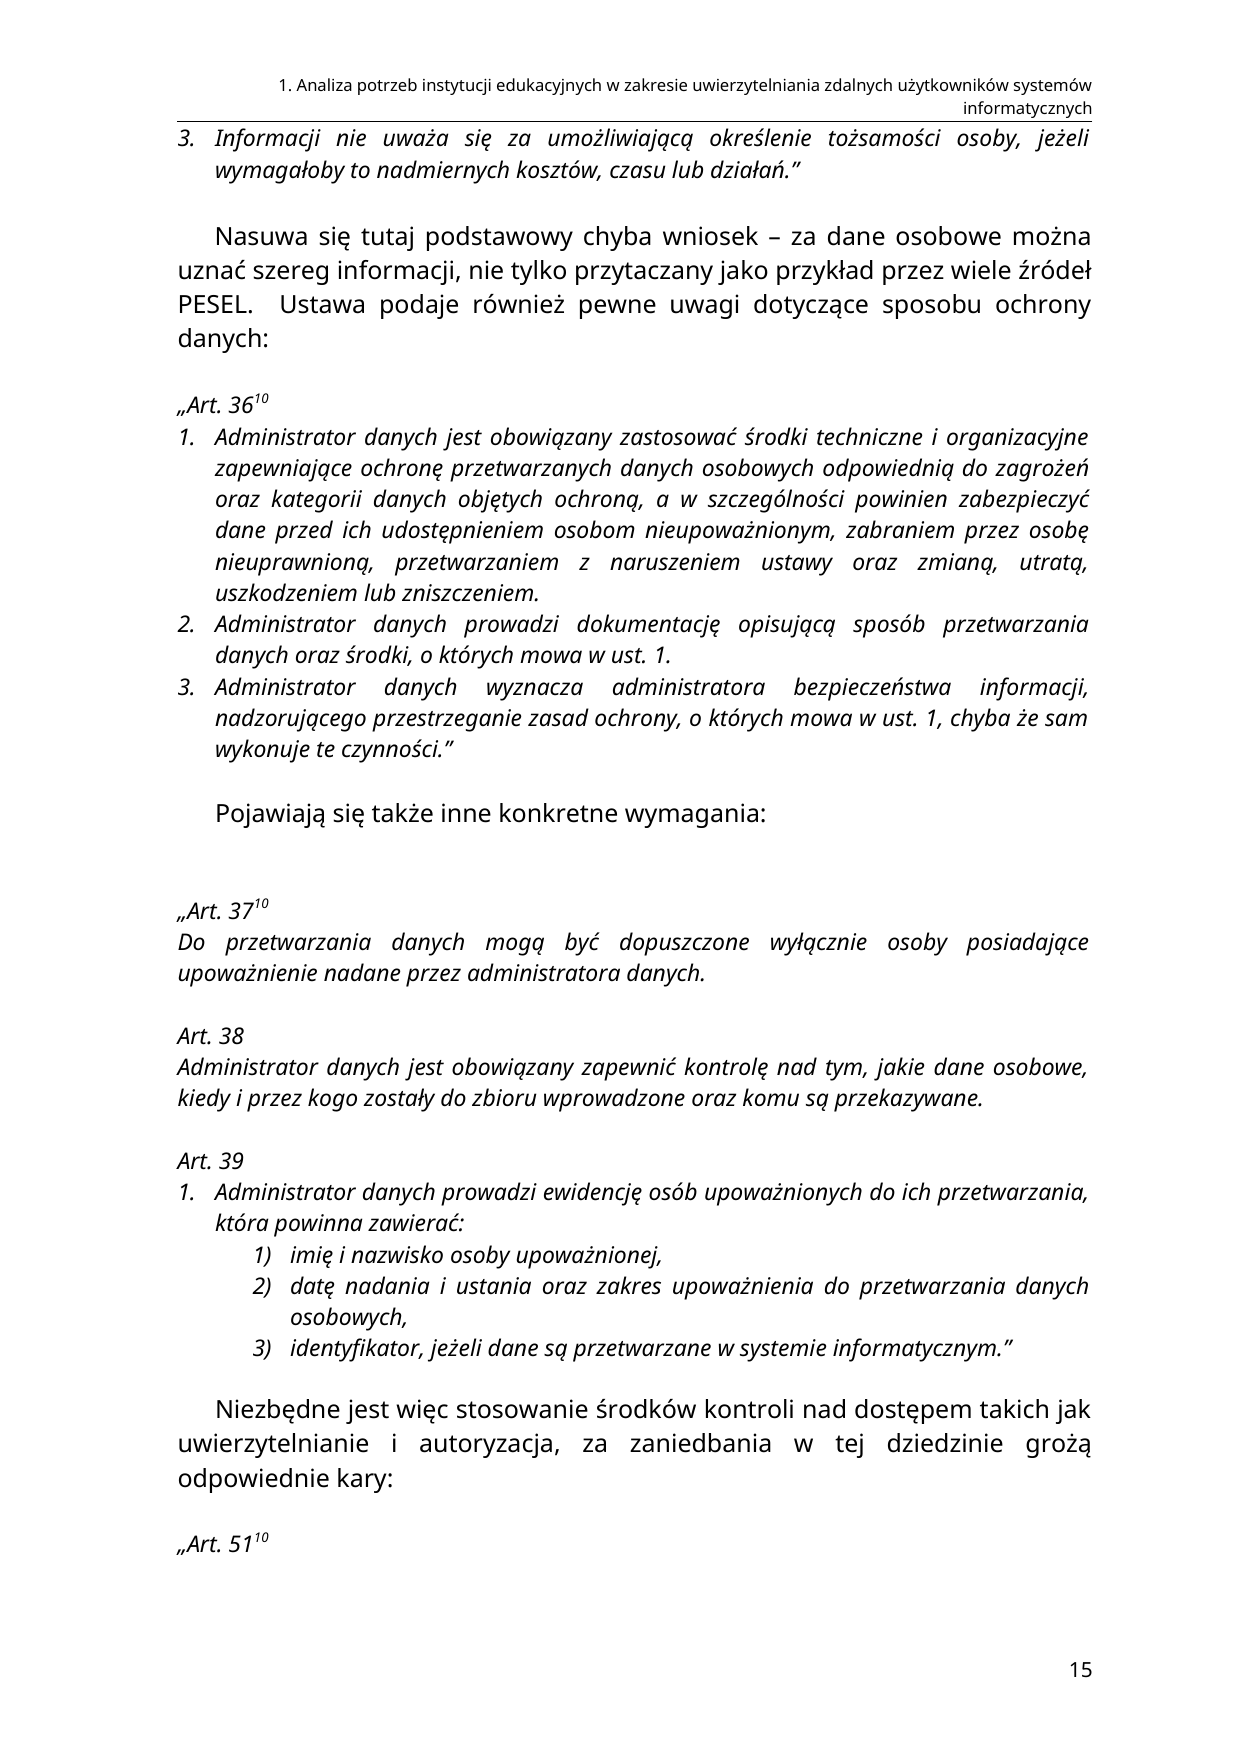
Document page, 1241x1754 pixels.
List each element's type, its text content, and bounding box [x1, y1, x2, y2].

text Do przetwarzania danych mogą być dopuszczone wyłącznie osoby posiadające upoważnienie nadane przez administratora danych. [177, 926, 1092, 989]
text Art. 38 [177, 1020, 1092, 1051]
text „Art. 5110 [177, 1528, 1092, 1559]
list datę nadania i ustania oraz zakres upoważnienia do przetwarzania danych osobowych, [252, 1270, 1092, 1332]
text Administrator danych jest obowiązany zapewnić kontrolę nad tym, jakie dane osobowe, kiedy i przez kogo zostały do zbioru wprowadzone oraz komu są przekazywane. [177, 1051, 1092, 1114]
text Nasuwa się tutaj podstawowy chyba wniosek – za dane osobowe można uznać szereg informacji, nie tylko przytaczany jako przykład przez wiele źródeł PESEL. Ustawa podaje również pewne uwagi dotyczące sposobu ochrony danych: [177, 219, 1092, 355]
list Administrator danych wyznacza administratora bezpieczeństwa informacji, nadzorującego przestrzeganie zasad ochrony, o których mowa w ust. 1, chyba że sam wykonuje te czynności.” [177, 671, 1092, 764]
list Administrator danych jest obowiązany zastosować środki techniczne i organizacyjne zapewniające ochronę przetwarzanych danych osobowych odpowiednią do zagrożeń oraz kategorii danych objętych ochroną, a w szczególności powinien zabezpieczyć dane przed ich udostępnieniem osobom nieupoważnionym, zabraniem przez osobę nieuprawnioną, przetwarzaniem z naruszeniem ustawy oraz zmianą, utratą, uszkodzeniem lub zniszczeniem. [177, 421, 1092, 608]
list Administrator danych prowadzi dokumentację opisującą sposób przetwarzania danych oraz środki, o których mowa w ust. 1. [177, 608, 1092, 671]
text „Art. 3710 [177, 895, 1092, 926]
list identyfikator, jeżeli dane są przetwarzane w systemie informatycznym.” [252, 1332, 1092, 1364]
text Art. 39 [177, 1145, 1092, 1176]
list imię i nazwisko osoby upoważnionej, [252, 1239, 1092, 1270]
list Informacji nie uważa się za umożliwiającą określenie tożsamości osoby, jeżeli wymagałoby to nadmiernych kosztów, czasu lub działań.” [177, 122, 1092, 185]
text „Art. 3610 [177, 389, 1092, 421]
list Administrator danych prowadzi ewidencję osób upoważnionych do ich przetwarzania, która powinna zawierać: [177, 1176, 1092, 1239]
text Pojawiają się także inne konkretne wymagania: [177, 796, 1092, 829]
text Niezbędne jest więc stosowanie środków kontroli nad dostępem takich jak uwierzytelnianie i autoryzacja, za zaniedbania w tej dziedzinie grożą odpowiednie kary: [177, 1392, 1092, 1494]
